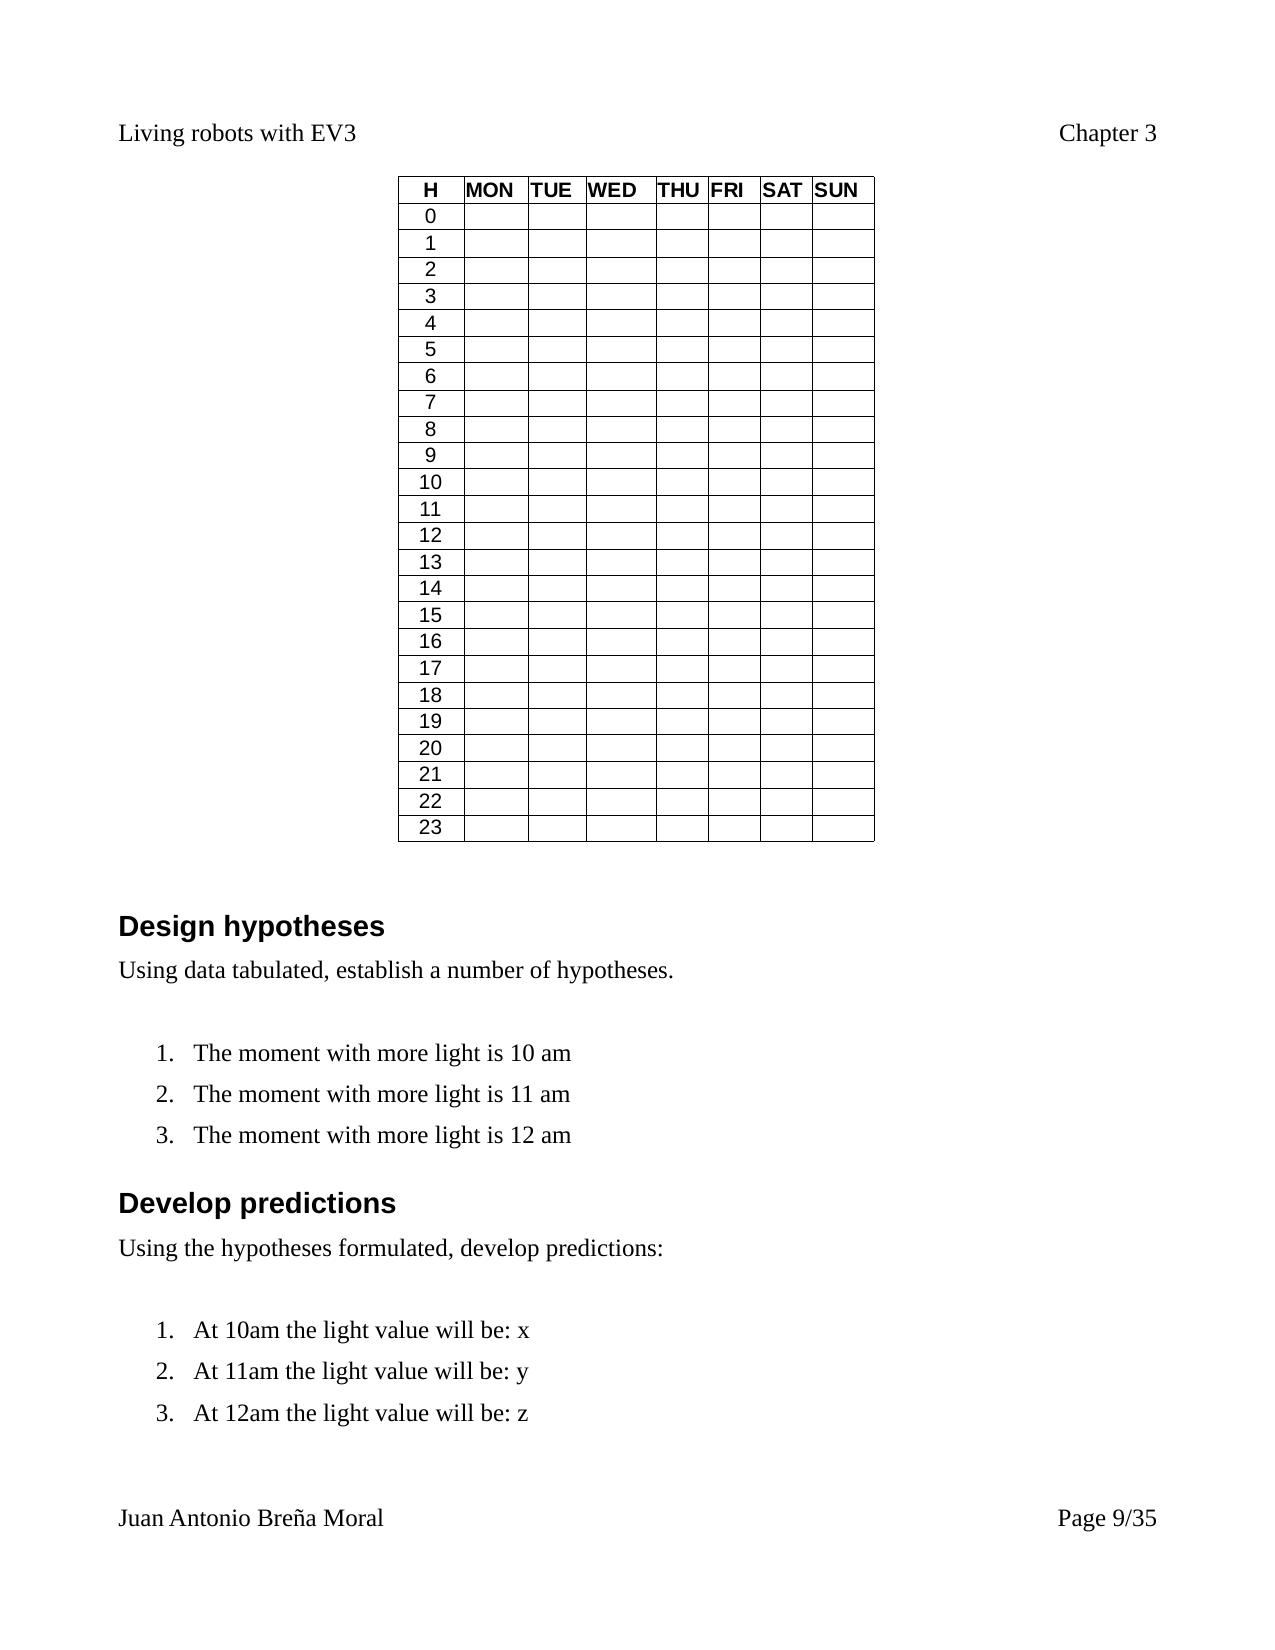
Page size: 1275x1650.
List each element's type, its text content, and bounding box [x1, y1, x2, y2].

text Using the hypotheses formulated, develop predictions: [118, 1233, 1157, 1261]
list The moment with more light is 10 am [156, 1038, 1157, 1067]
list The moment with more light is 12 am [156, 1120, 1157, 1149]
list At 12am the light value will be: z [156, 1398, 1157, 1426]
list At 10am the light value will be: x [156, 1315, 1157, 1344]
text Using data tabulated, establish a number of hypotheses. [118, 955, 1157, 984]
list The moment with more light is 11 am [156, 1079, 1157, 1108]
subtitle Develop predictions [118, 1187, 1157, 1220]
subtitle Design hypotheses [118, 909, 1157, 943]
list At 11am the light value will be: y [156, 1356, 1157, 1385]
